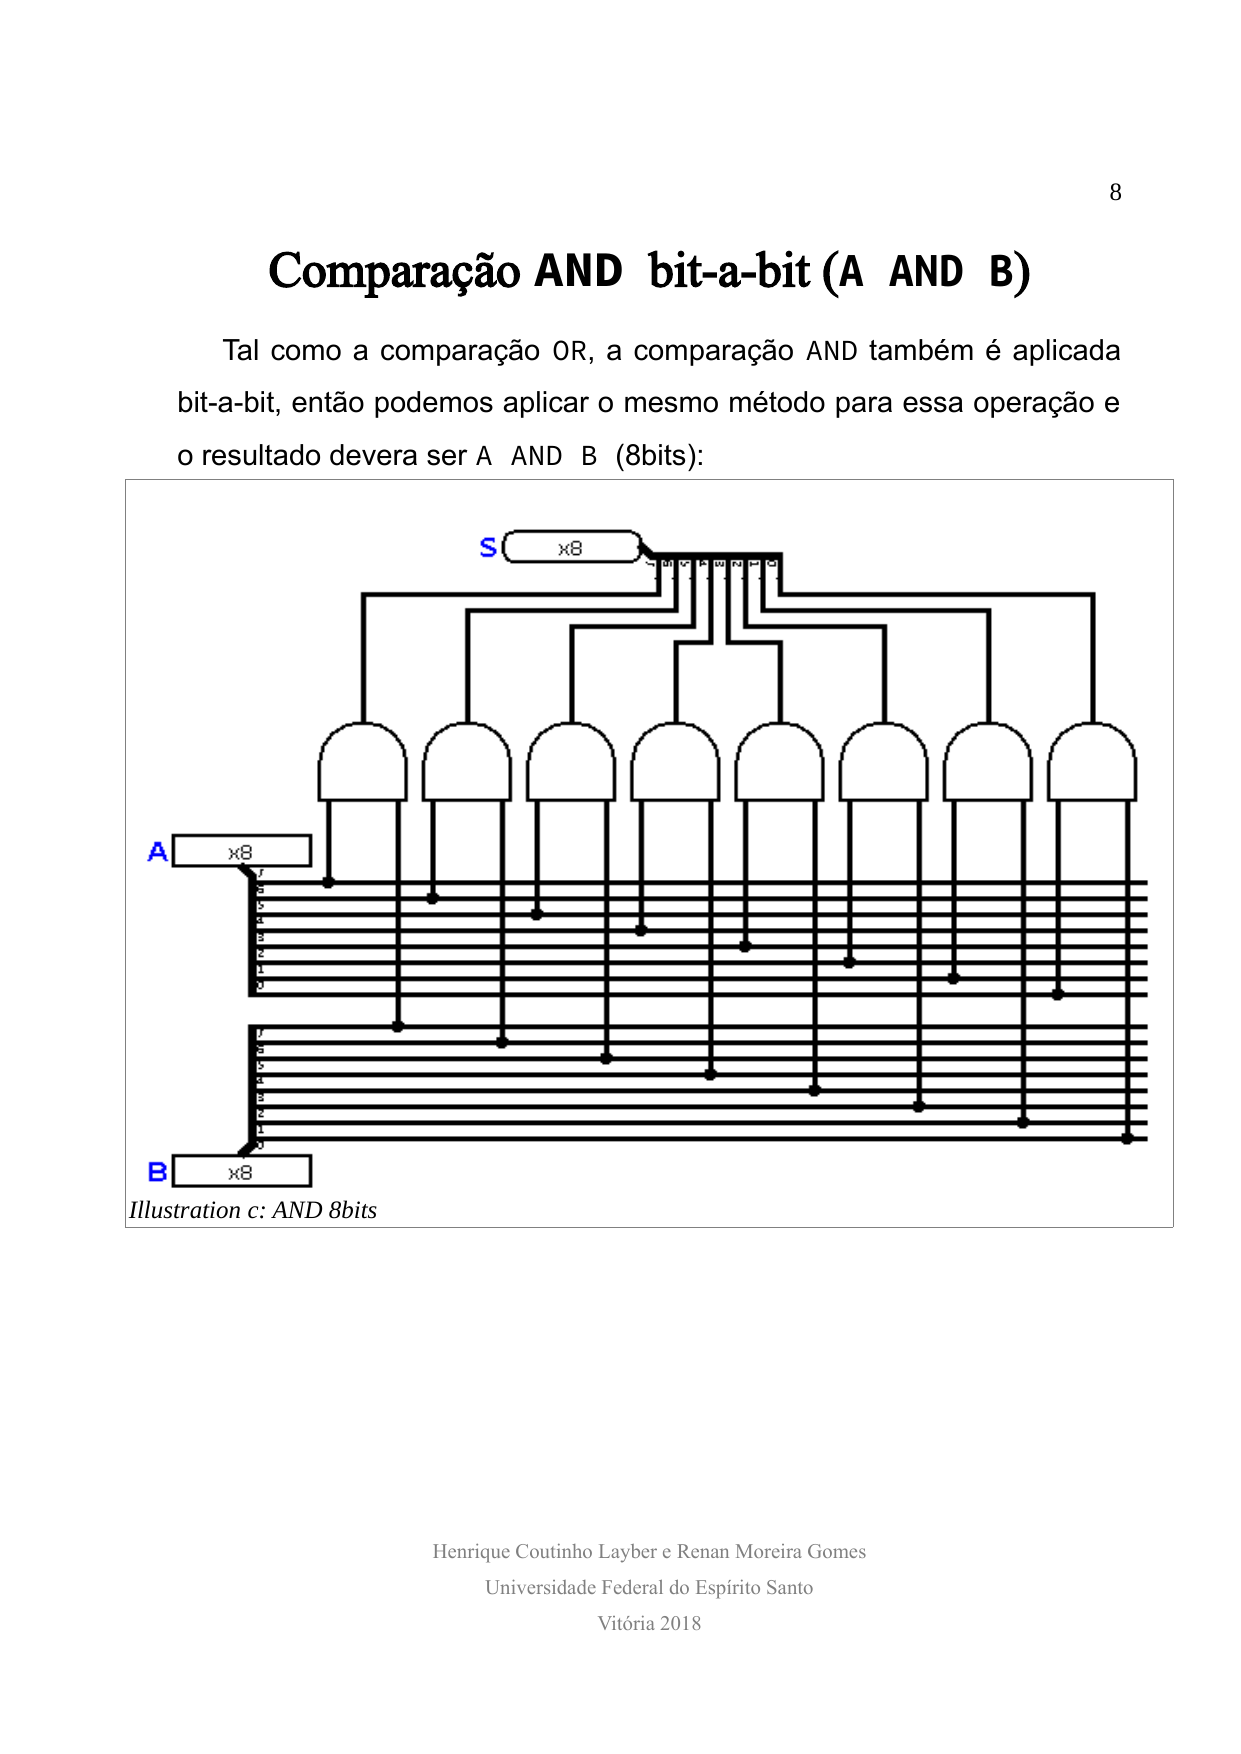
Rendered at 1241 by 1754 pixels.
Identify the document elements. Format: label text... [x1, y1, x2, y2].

text Illustration c: AND 8bits [128, 494, 1170, 1224]
text Comparação AND bit-a-bit (A AND B) [177, 237, 1122, 300]
text Tal como a comparação OR, a comparação AND também é aplicada bit-a-bit, então podemos aplicar o mesmo método para essa operação e o resultado devera ser A AND B (8bits): [177, 331, 1122, 473]
picture [140, 522, 1155, 1196]
text [126, 480, 1173, 1227]
